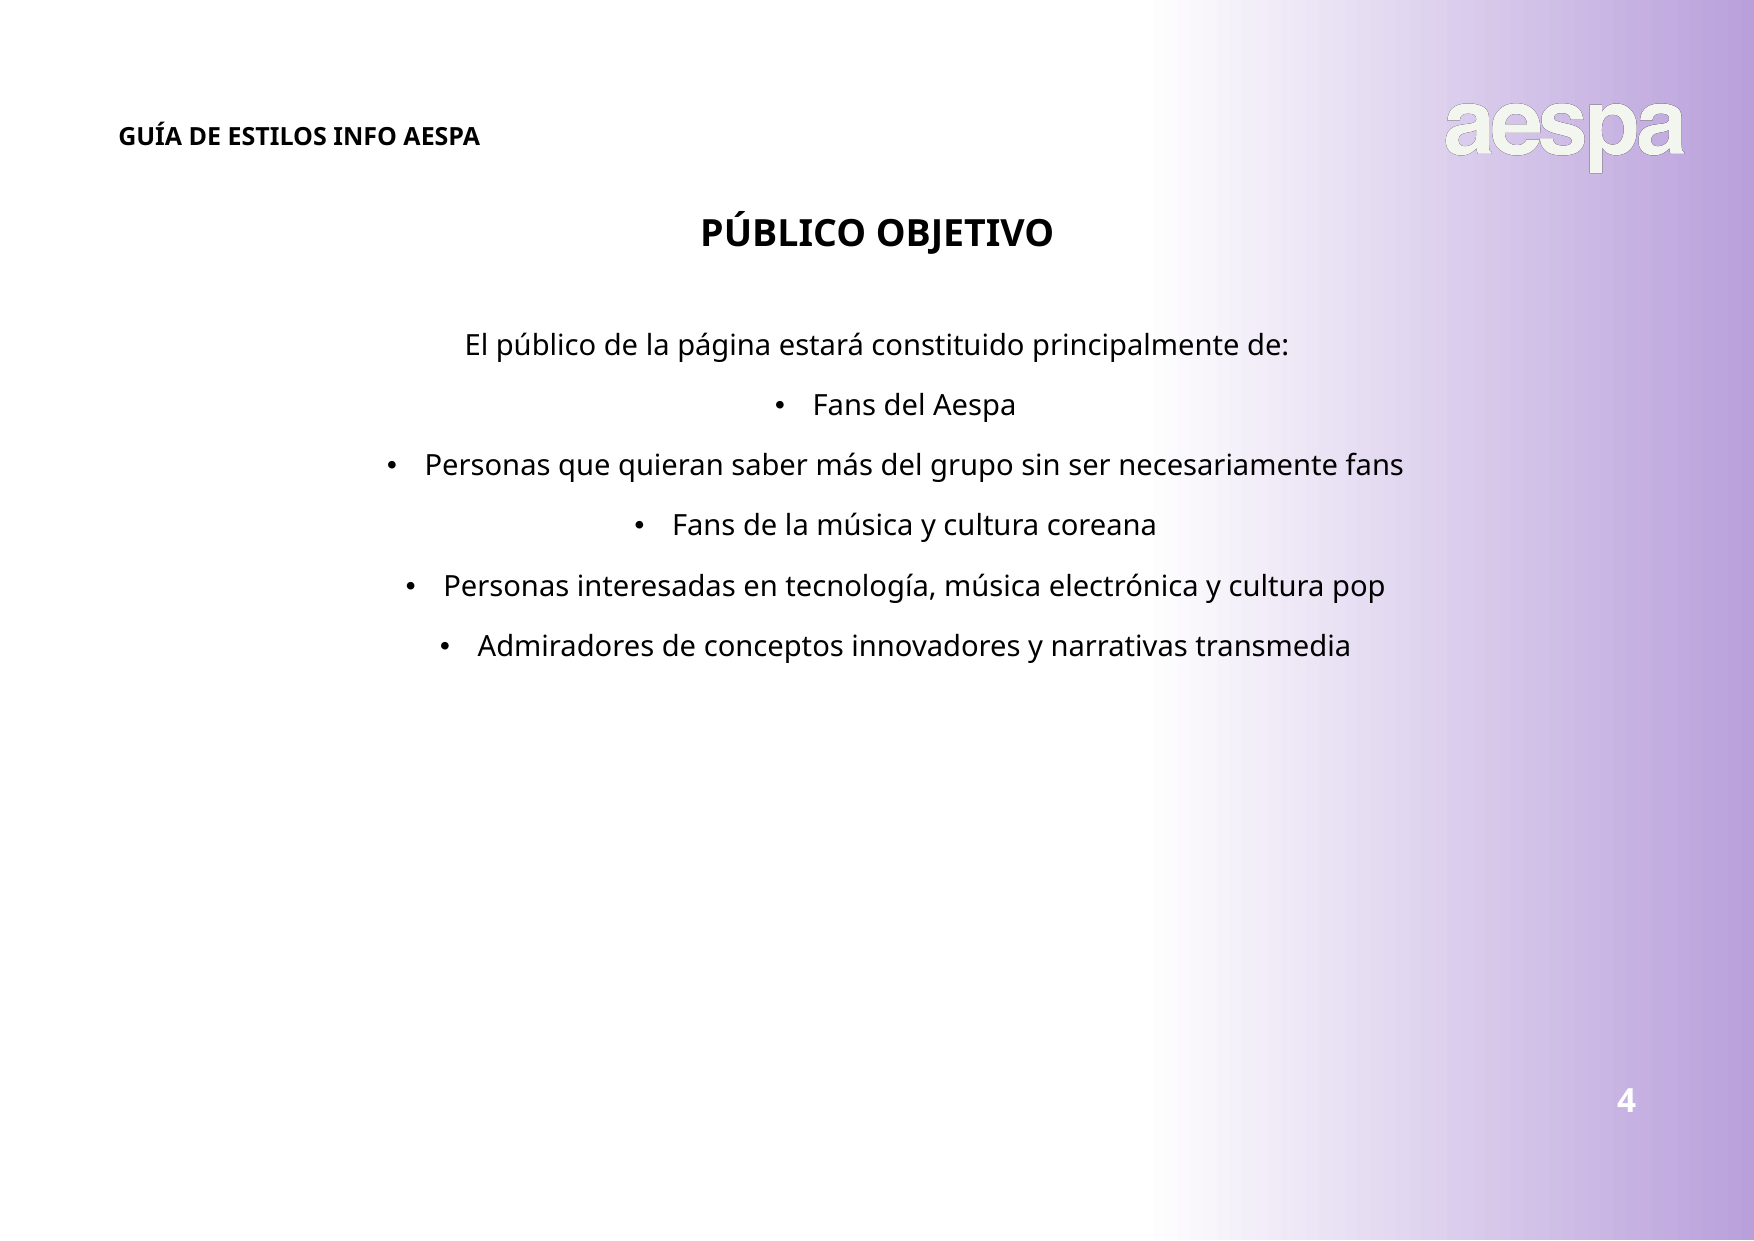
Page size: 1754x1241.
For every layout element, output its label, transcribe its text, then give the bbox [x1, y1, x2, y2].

text El público de la página estará constituido principalmente de: [118, 324, 1636, 364]
list Fans de la música y cultura coreana [156, 504, 1636, 544]
list Admiradores de conceptos innovadores y narrativas transmedia [156, 625, 1636, 665]
list Personas que quieran saber más del grupo sin ser necesariamente fans [156, 444, 1636, 484]
list Fans del Aespa [156, 384, 1636, 424]
picture [1428, 88, 1703, 187]
list Personas interesadas en tecnología, música electrónica y cultura pop [156, 565, 1636, 604]
subtitle PÚBLICO OBJETIVO [118, 207, 1636, 258]
